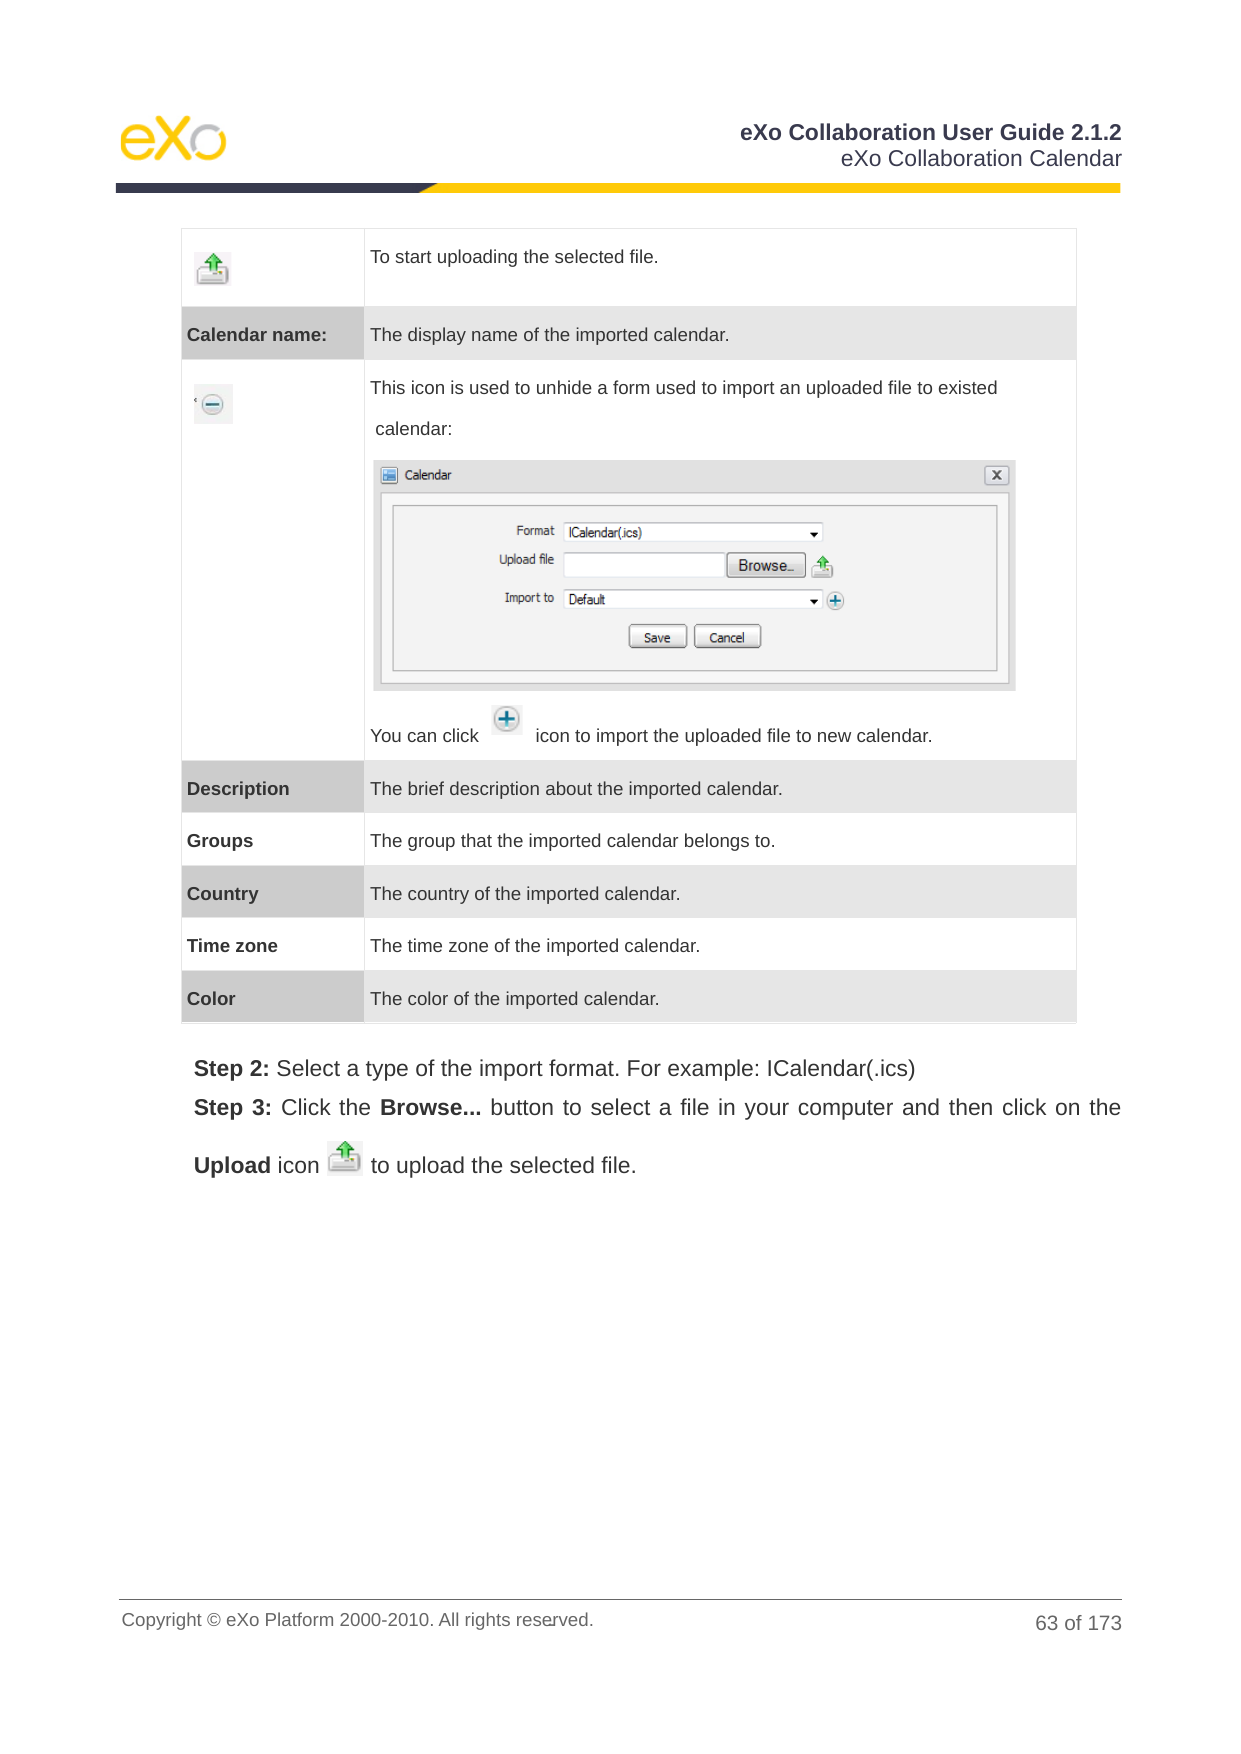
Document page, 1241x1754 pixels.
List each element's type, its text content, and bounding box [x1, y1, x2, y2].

picture [373, 460, 1016, 691]
list Step 2: Select a type of the import format. For example: ICalendar(.ics) [156, 1055, 1122, 1081]
picture [115, 183, 1121, 193]
picture [194, 252, 232, 286]
picture [194, 384, 233, 424]
picture [491, 705, 523, 735]
table_cell Groups [182, 813, 364, 865]
table_cell The country of the imported calendar. [365, 866, 1076, 917]
table_cell The brief description about the imported calendar. [365, 761, 1076, 812]
table_cell This icon is used to unhide a form used to import an uploaded file to existed calendar: You can click icon to import the uploaded file to new calendar. [365, 360, 1076, 759]
table_cell Country [182, 866, 364, 917]
table_cell The time zone of the imported calendar. [365, 918, 1076, 970]
table_cell Color [182, 971, 364, 1022]
table_cell [182, 229, 364, 306]
table_cell Calendar name: [182, 307, 364, 359]
table_cell The group that the imported calendar belongs to. [365, 813, 1076, 865]
picture [120, 115, 227, 161]
table_cell Description [182, 761, 364, 812]
table_cell The display name of the imported calendar. [365, 307, 1076, 359]
picture [327, 1141, 363, 1176]
table_cell Time zone [182, 918, 364, 970]
table_cell To start uploading the selected file. [365, 229, 1076, 306]
table_cell [182, 360, 364, 759]
table_cell The color of the imported calendar. [365, 971, 1076, 1022]
list Step 3: Click the Browse... button to select a file in your computer and then click on the Upload iconto upload the selected file. [156, 1094, 1122, 1183]
